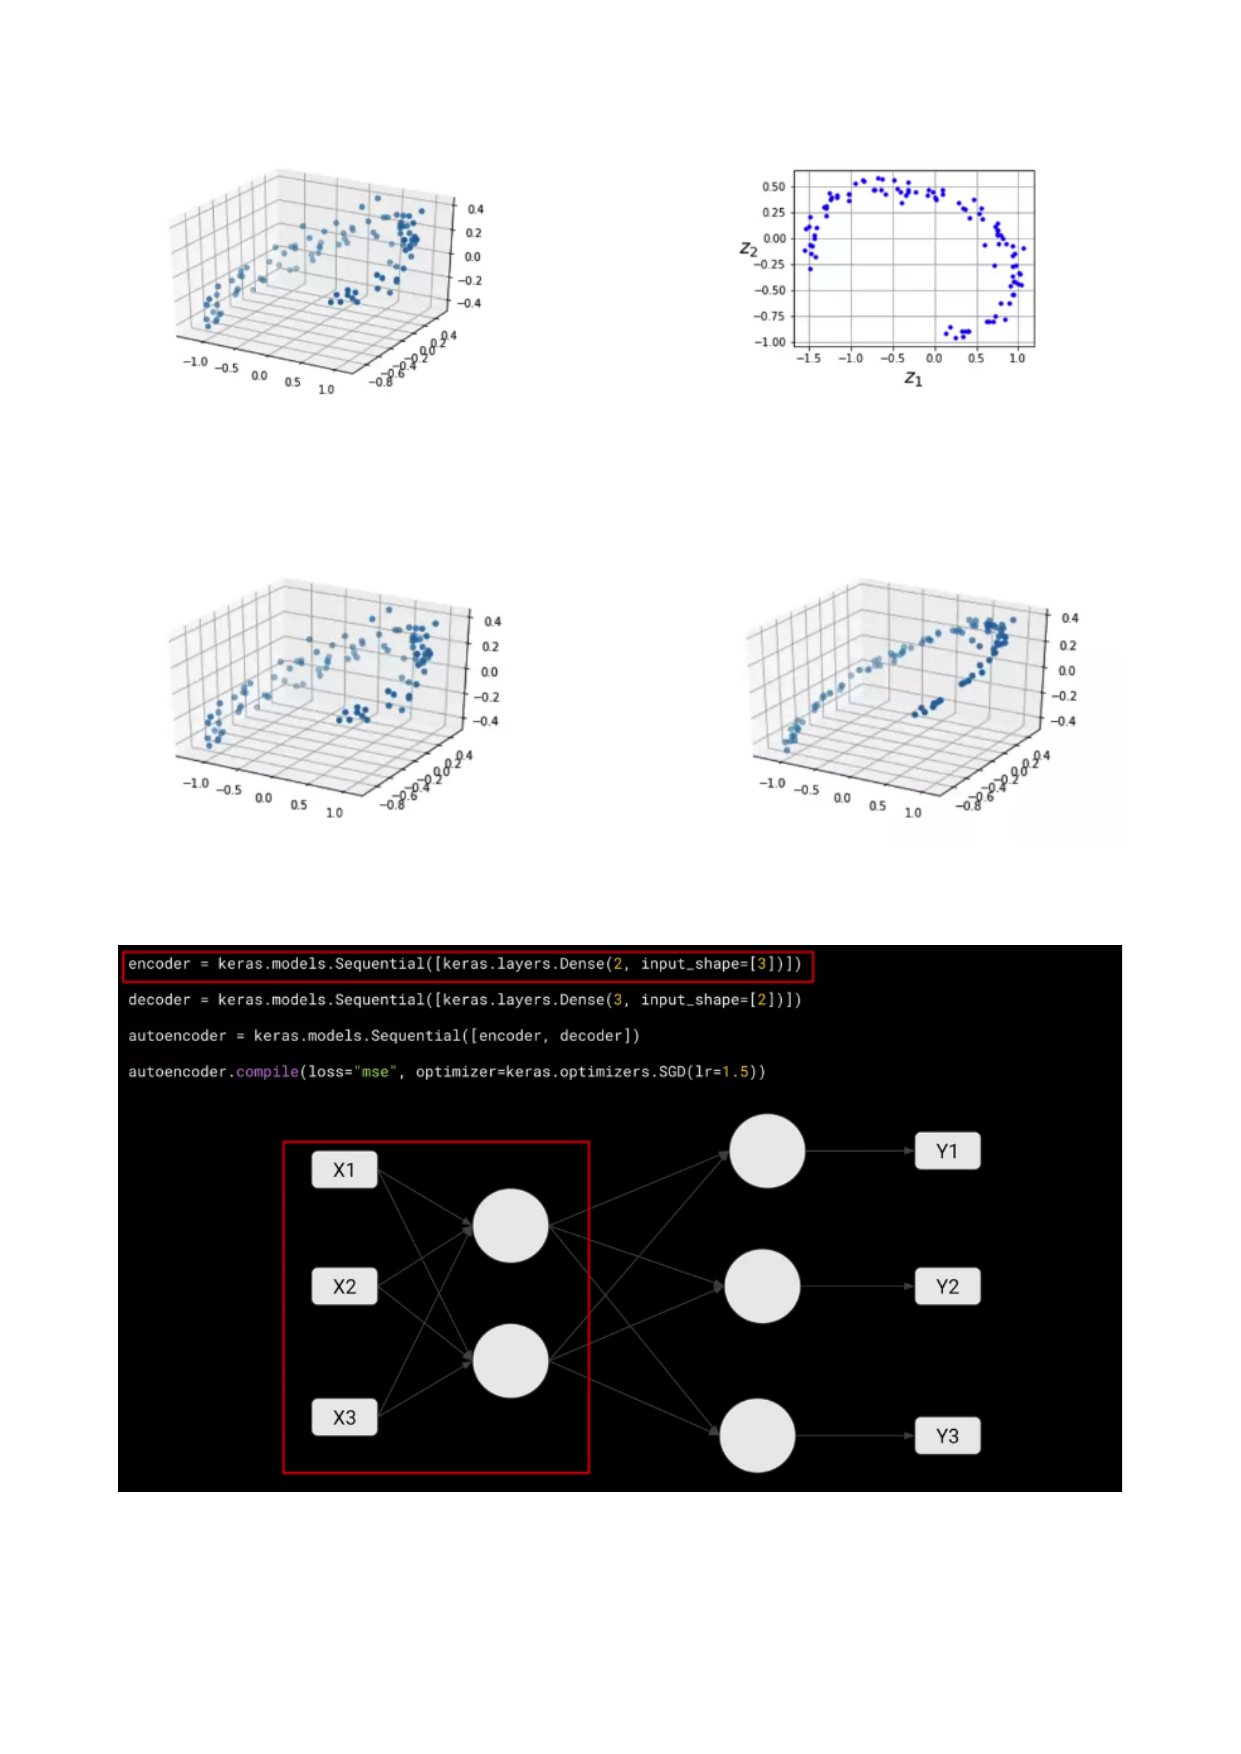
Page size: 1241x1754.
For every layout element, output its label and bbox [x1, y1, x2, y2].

picture [118, 945, 1123, 1492]
picture [118, 118, 1123, 412]
picture [118, 511, 1123, 846]
